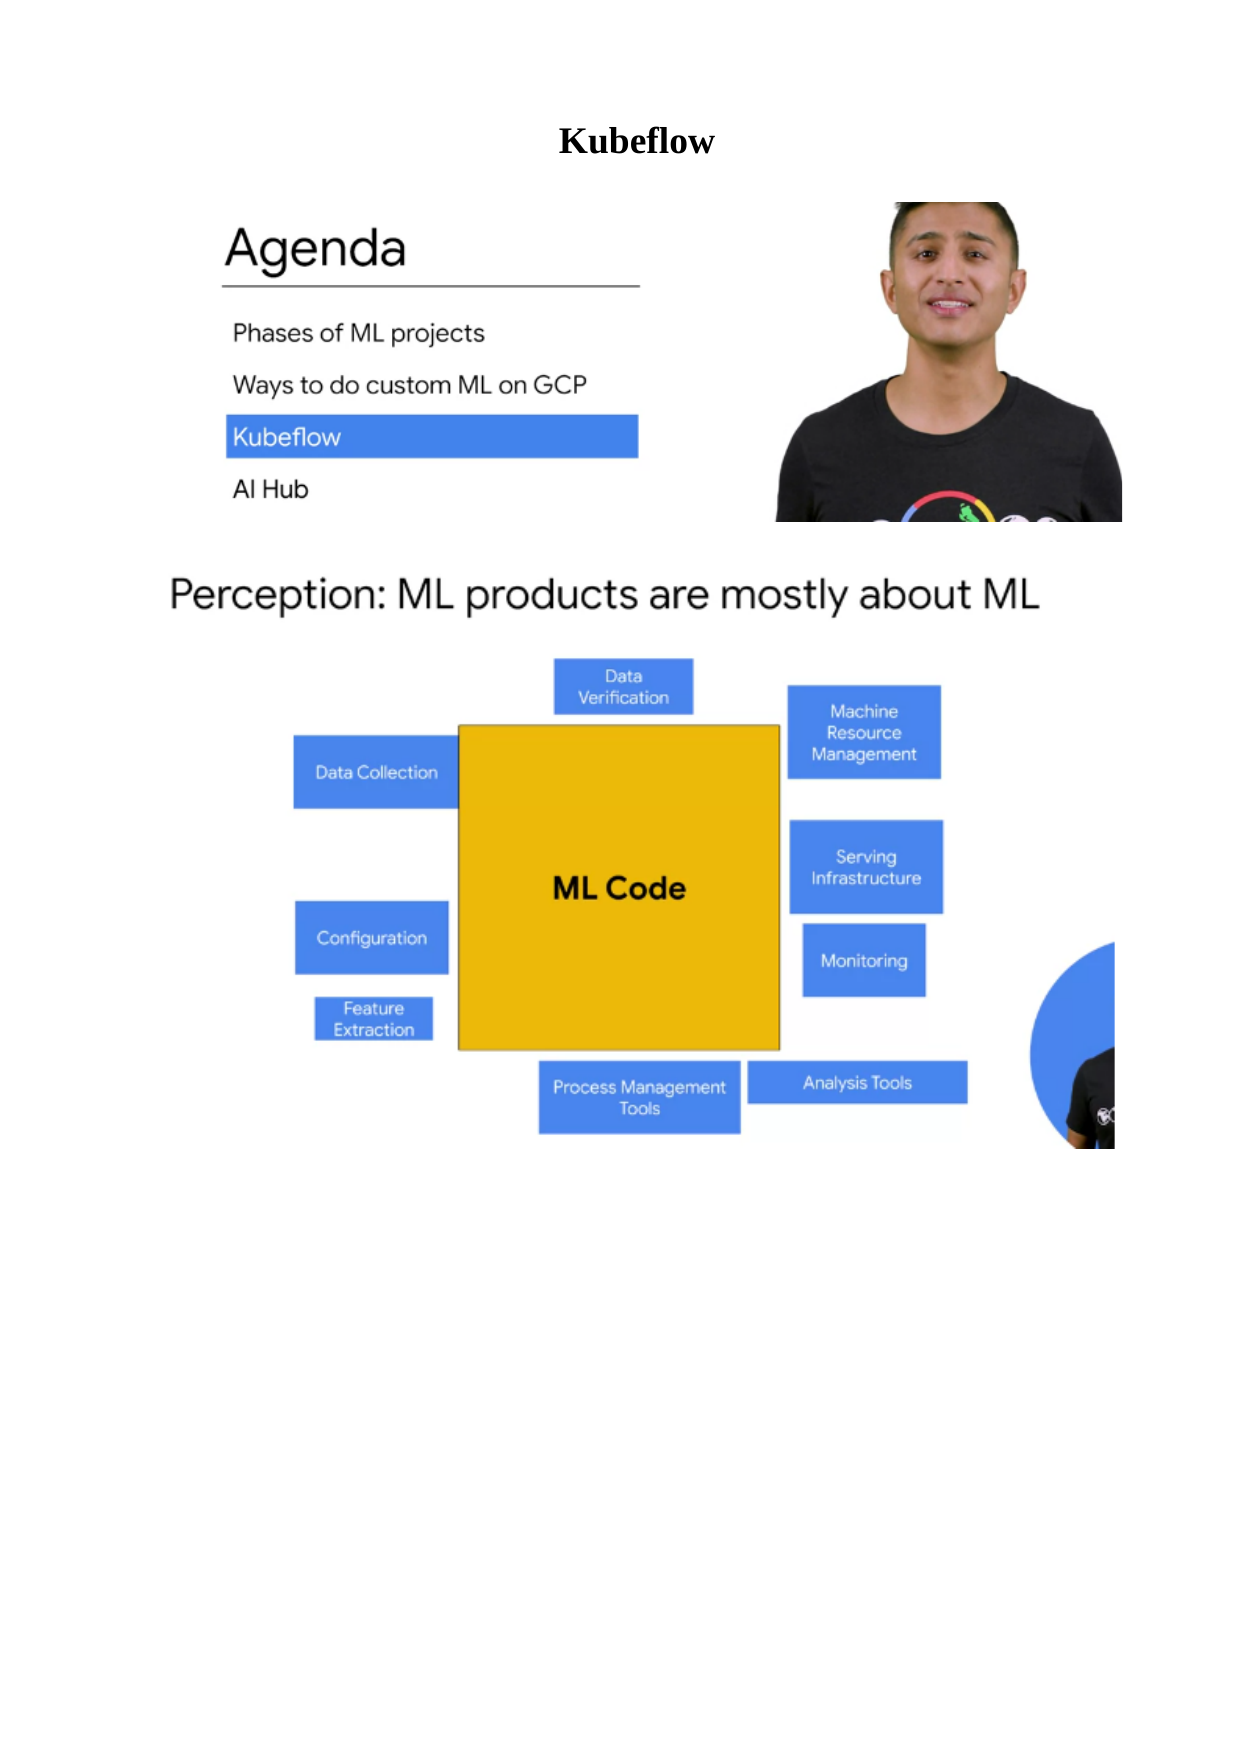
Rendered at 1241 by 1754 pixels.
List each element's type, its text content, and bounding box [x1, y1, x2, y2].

picture [125, 550, 1115, 1149]
picture [118, 202, 1123, 522]
subtitle Kubeflow [118, 118, 1122, 161]
